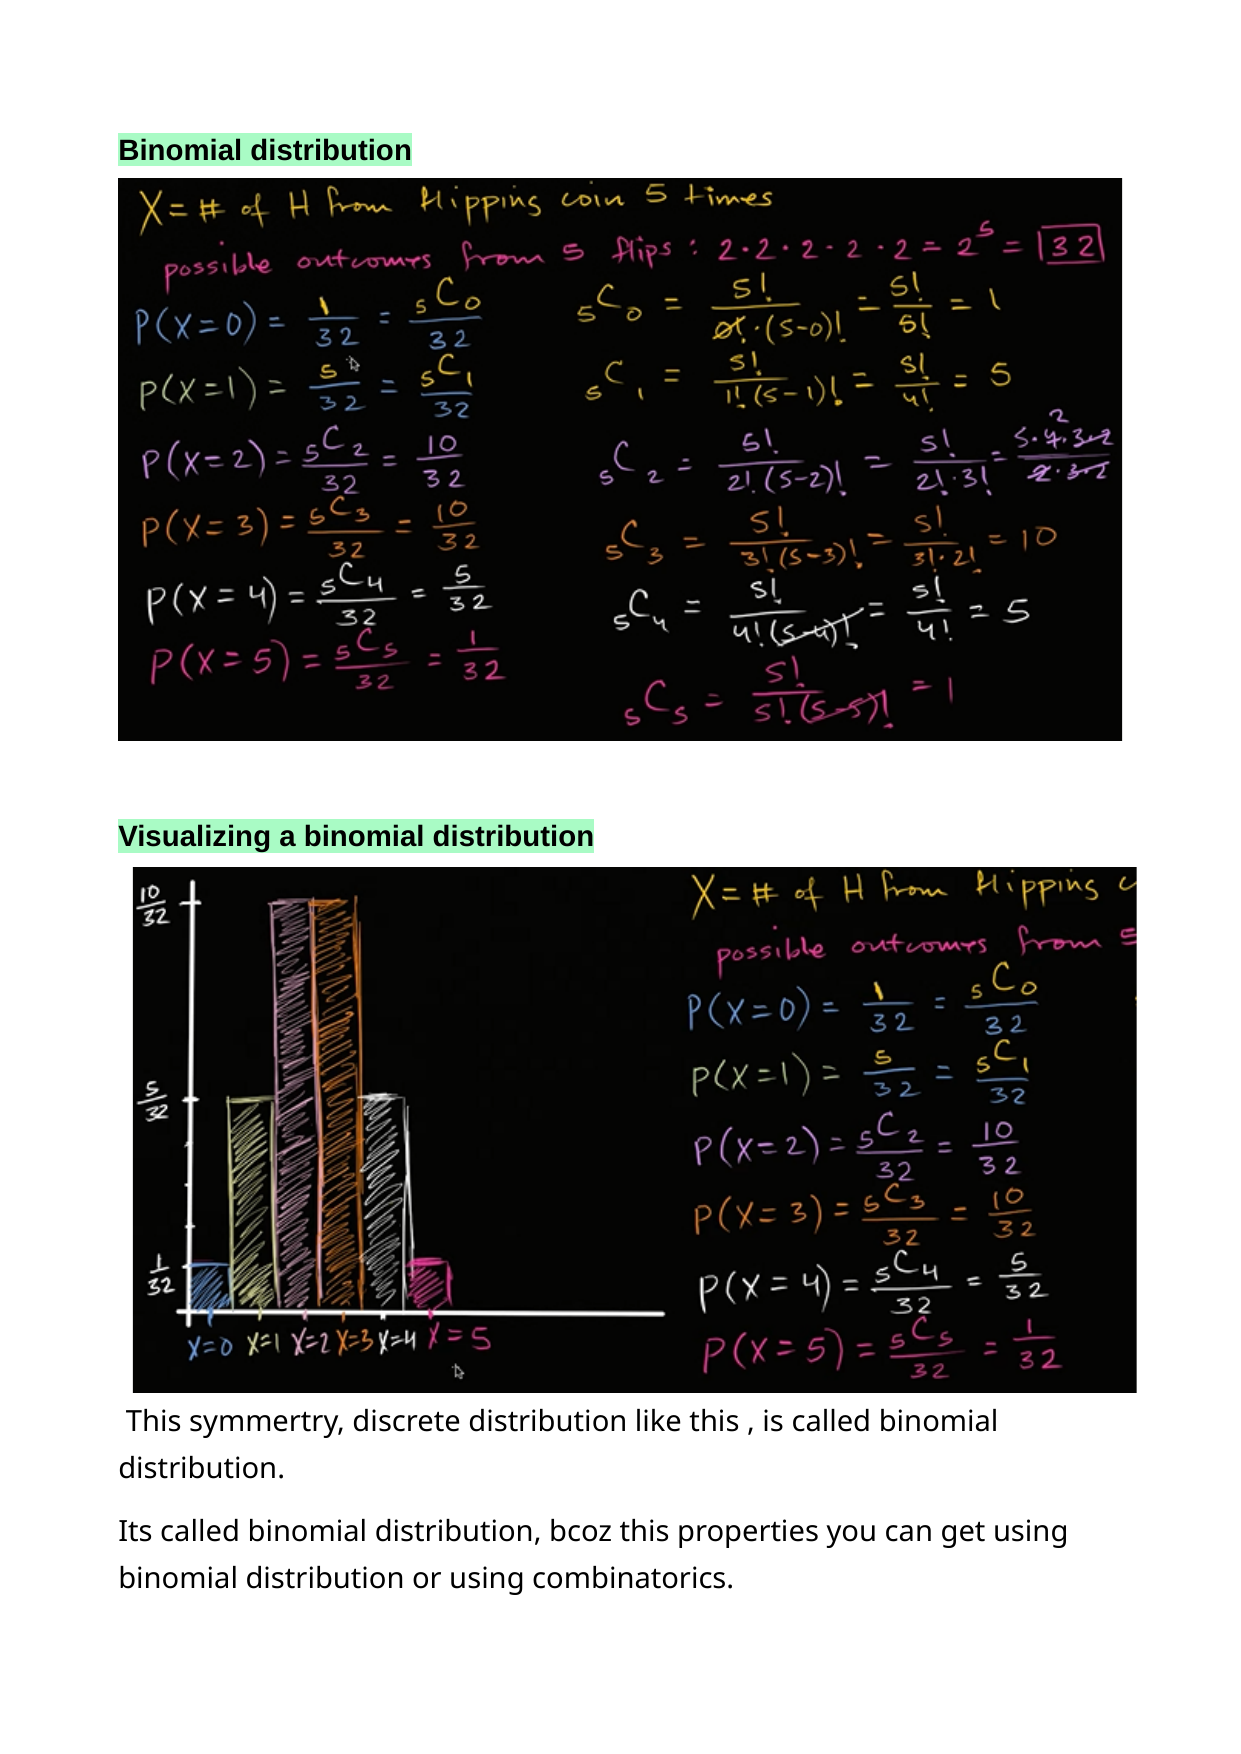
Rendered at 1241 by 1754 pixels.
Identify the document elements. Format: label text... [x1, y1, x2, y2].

picture [118, 178, 1123, 741]
subtitle Binomial distribution [412, 133, 1122, 166]
picture [132, 867, 1137, 1393]
text This symmertry, discrete distribution like this , is called binomial distribution. [118, 866, 1122, 1487]
text Its called binomial distribution, bcoz this properties you can get using binomial distribution or using combinatorics. [118, 1510, 1122, 1597]
subtitle Visualizing a binomial distribution [594, 819, 1122, 853]
